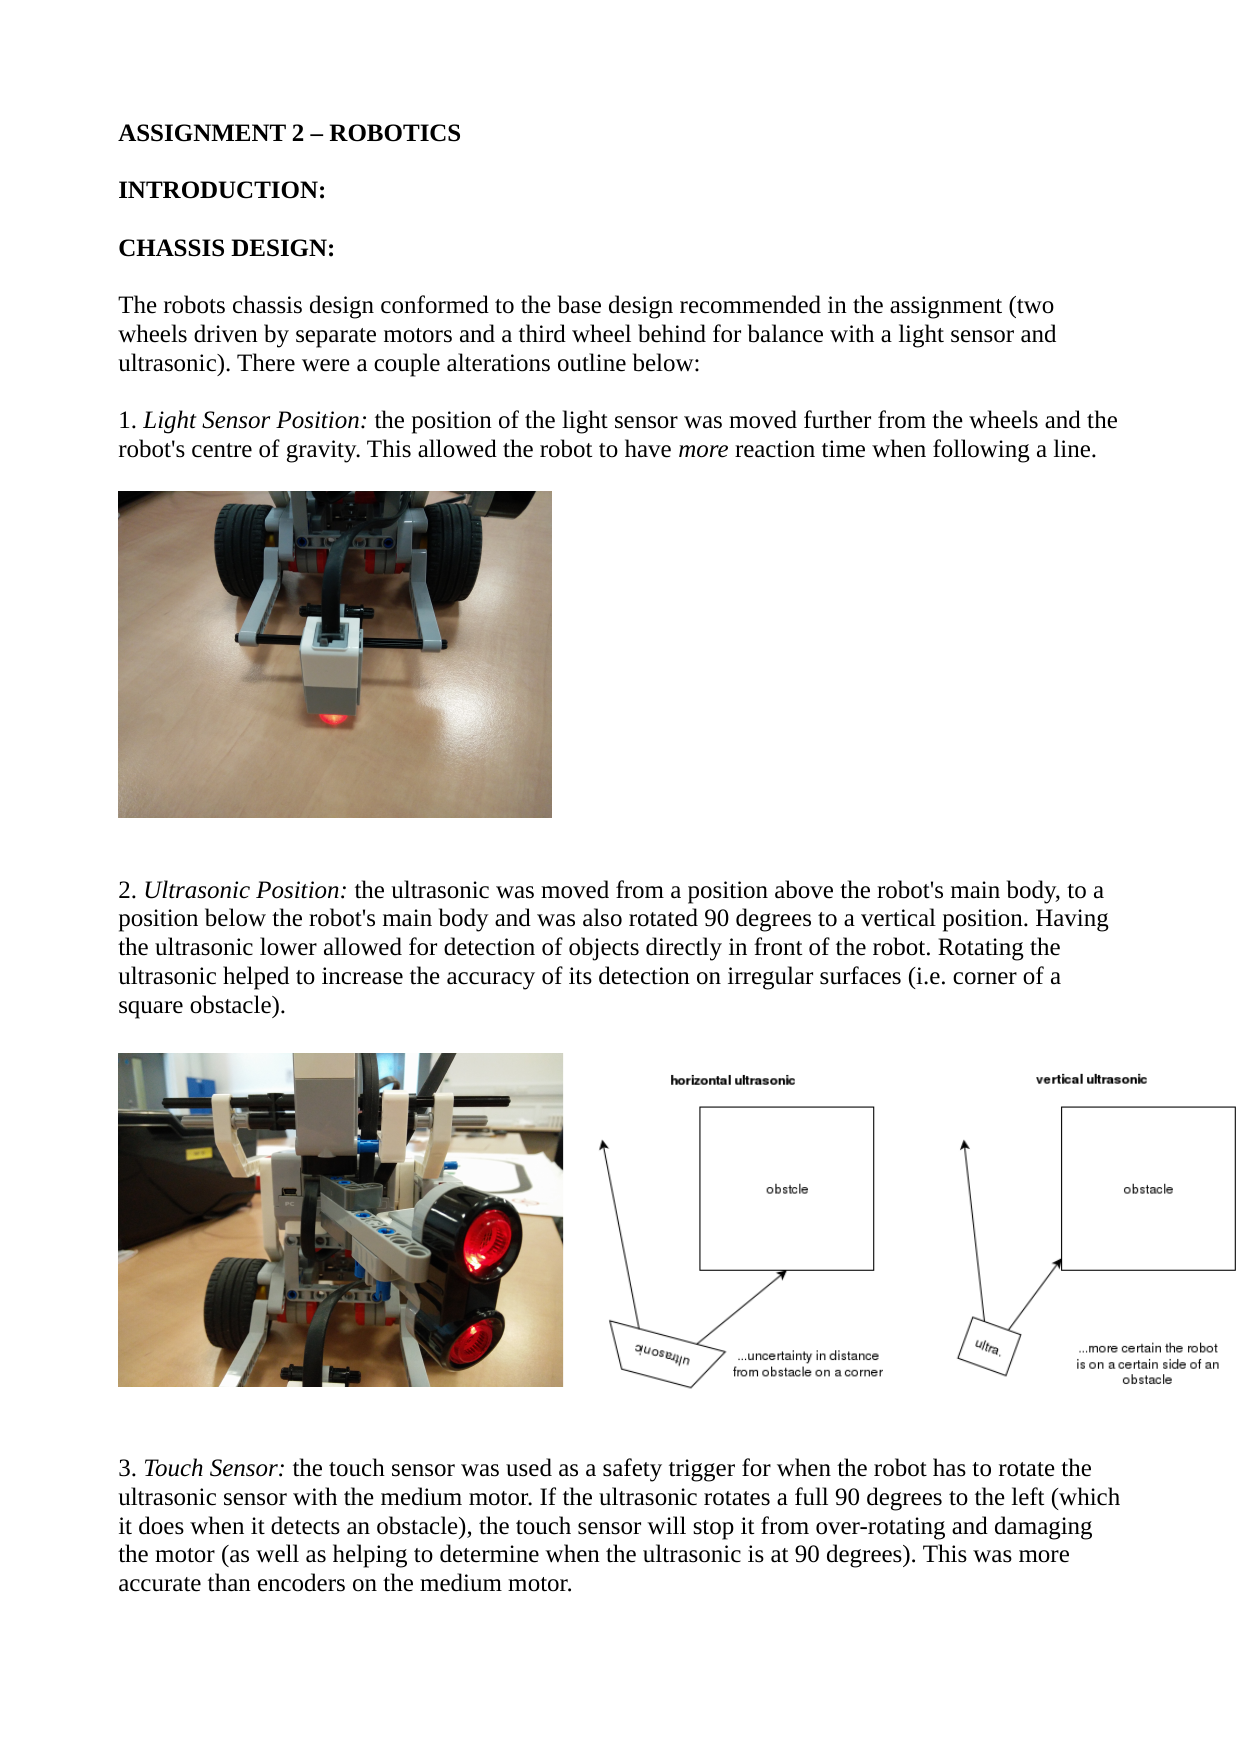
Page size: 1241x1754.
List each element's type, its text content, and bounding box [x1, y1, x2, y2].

picture [118, 1053, 564, 1387]
text The robots chassis design conformed to the base design recommended in the assignment (two wheels driven by separate motors and a third wheel behind for balance with a light sensor and ultrasonic). There were a couple alterations outline below: [118, 291, 1122, 377]
text ASSIGNMENT 2 – ROBOTICS [118, 118, 1122, 147]
text INTRODUCTION: [118, 176, 1122, 204]
text 1. Light Sensor Position: the position of the light sensor was moved further from the wheels and the robot's centre of gravity. This allowed the robot to have more reaction time when following a line. [118, 406, 1122, 463]
text CHASSIS DESIGN: [118, 233, 1122, 262]
picture [118, 491, 552, 818]
text 3. Touch Sensor: the touch sensor was used as a safety trigger for when the robot has to rotate the ultrasonic sensor with the medium motor. If the ultrasonic rotates a full 90 degrees to the left (which it does when it detects an obstacle), the touch sensor will stop it from over-rotating and damaging the motor (as well as helping to determine when the ultrasonic is at 90 degrees). This was more accurate than encoders on the medium motor. [118, 1453, 1122, 1597]
text 2. Ultrasonic Position: the ultrasonic was moved from a position above the robot's main body, to a position below the robot's main body and was also rotated 90 degrees to a vertical position. Having the ultrasonic lower allowed for detection of objects directly in front of the robot. Rotating the ultrasonic helped to increase the accuracy of its detection on irregular surfaces (i.e. corner of a square obstacle). [118, 875, 1122, 1018]
